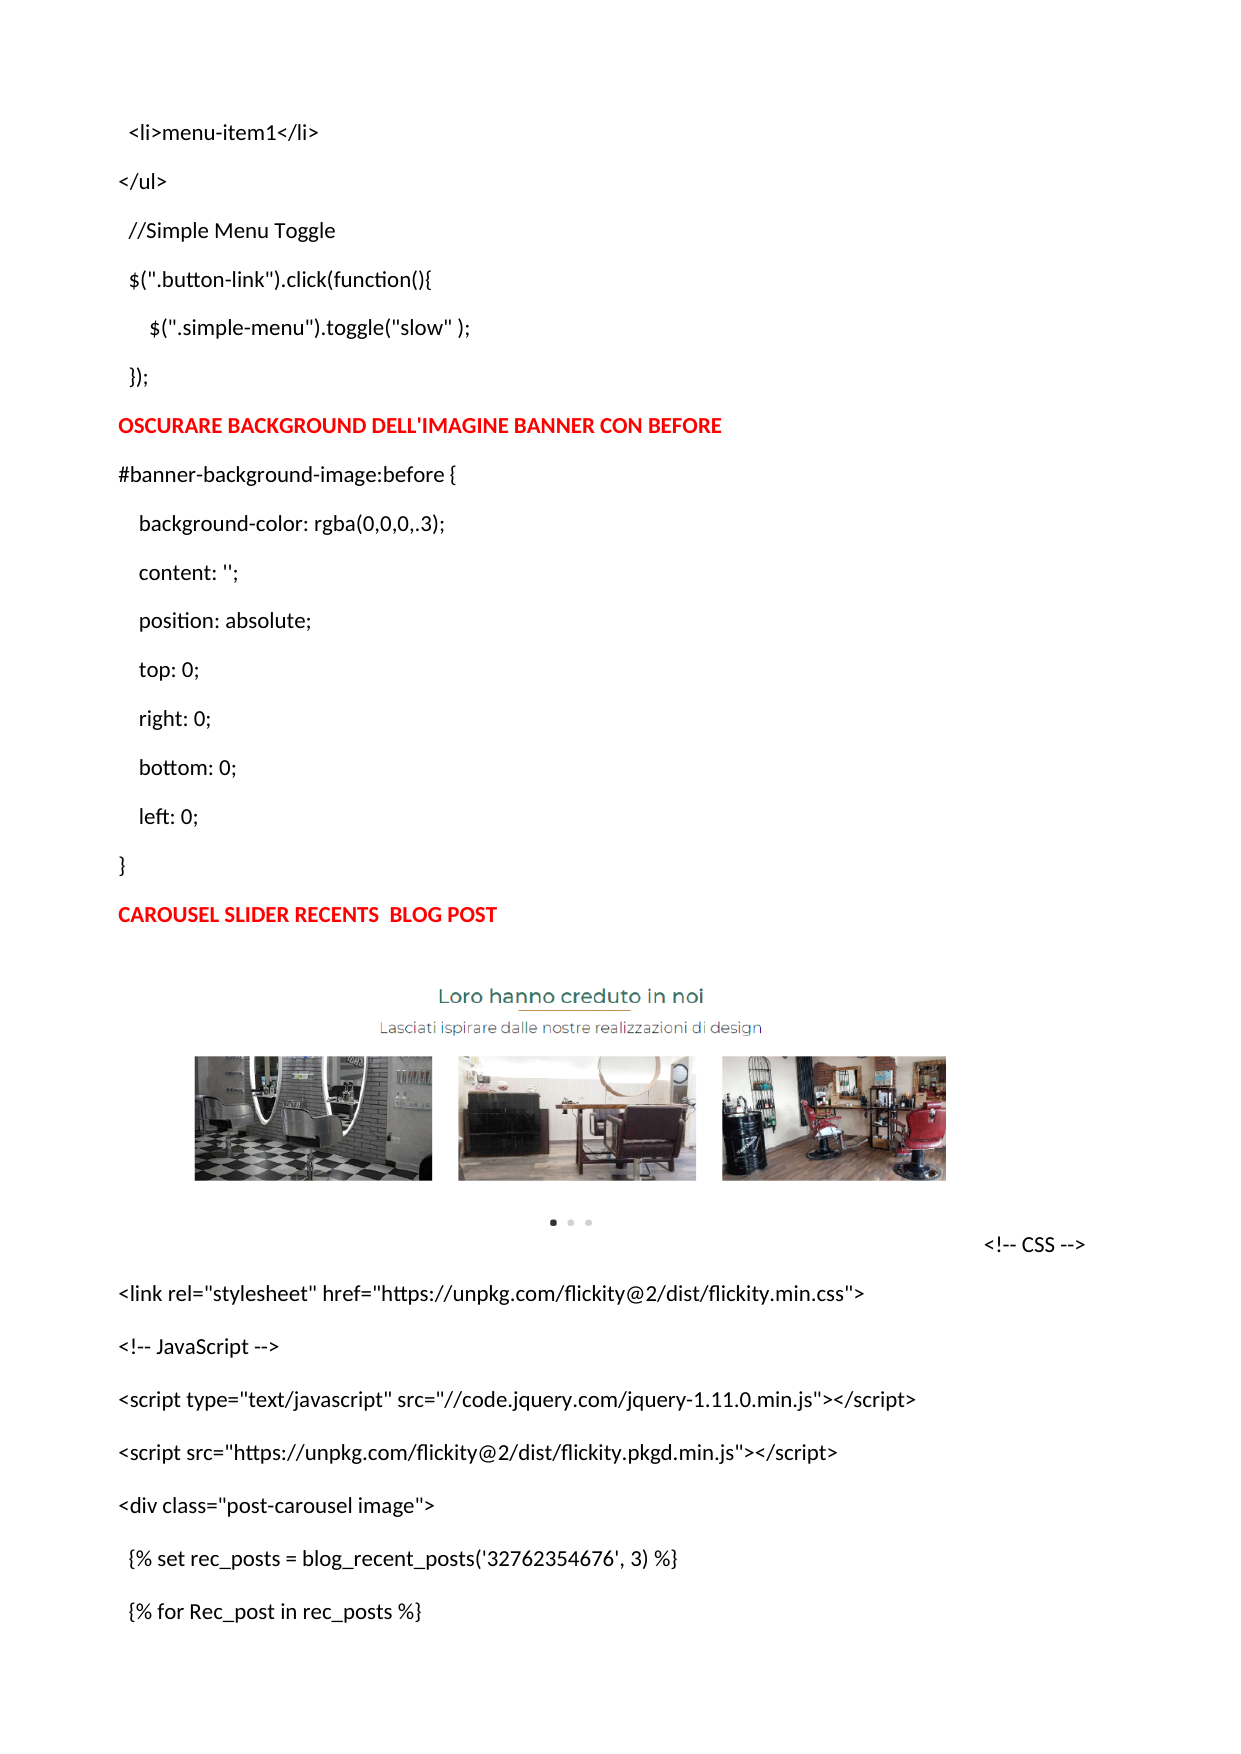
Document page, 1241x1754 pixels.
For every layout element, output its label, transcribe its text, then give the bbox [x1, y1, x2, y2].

text OSCURARE BACKGROUND DELL'IMAGINE BANNER CON BEFORE [118, 411, 1122, 439]
text background-color: rgba(0,0,0,.3); [118, 509, 1122, 537]
text <!-- JavaScript --> [118, 1332, 1122, 1360]
text left: 0; [118, 802, 1122, 830]
text bottom: 0; [118, 753, 1122, 781]
text #banner-background-image:before { [118, 460, 1122, 488]
text <link rel="stylesheet" href="https://unpkg.com/flickity@2/dist/flickity.min.css"> [118, 1279, 1122, 1307]
text CAROUSEL SLIDER RECENTS BLOG POST [118, 900, 1122, 928]
text {% for Rec_post in rec_posts %} [118, 1597, 1122, 1626]
text $(".button-link").click(function(){ [118, 265, 1122, 293]
text {% set rec_posts = blog_recent_posts('32762354676', 3) %} [118, 1544, 1122, 1572]
text position: absolute; [118, 607, 1122, 635]
text //Simple Menu Toggle [118, 216, 1122, 244]
text </ul> [118, 167, 1122, 195]
text $(".simple-menu").toggle("slow" ); [118, 313, 1122, 342]
text <div class="post-carousel image"> [118, 1491, 1122, 1519]
text content: ''; [118, 558, 1122, 586]
text top: 0; [118, 656, 1122, 683]
text <!-- CSS --> [118, 953, 1122, 1258]
text <script type="text/javascript" src="//code.jquery.com/jquery-1.11.0.min.js"></script> [118, 1385, 1122, 1413]
text } [118, 851, 1122, 879]
text right: 0; [118, 704, 1122, 732]
text }); [118, 362, 1122, 390]
text <script src="https://unpkg.com/flickity@2/dist/flickity.pkgd.min.js"></script> [118, 1438, 1122, 1466]
text <li>menu-item1</li> [118, 118, 1122, 146]
